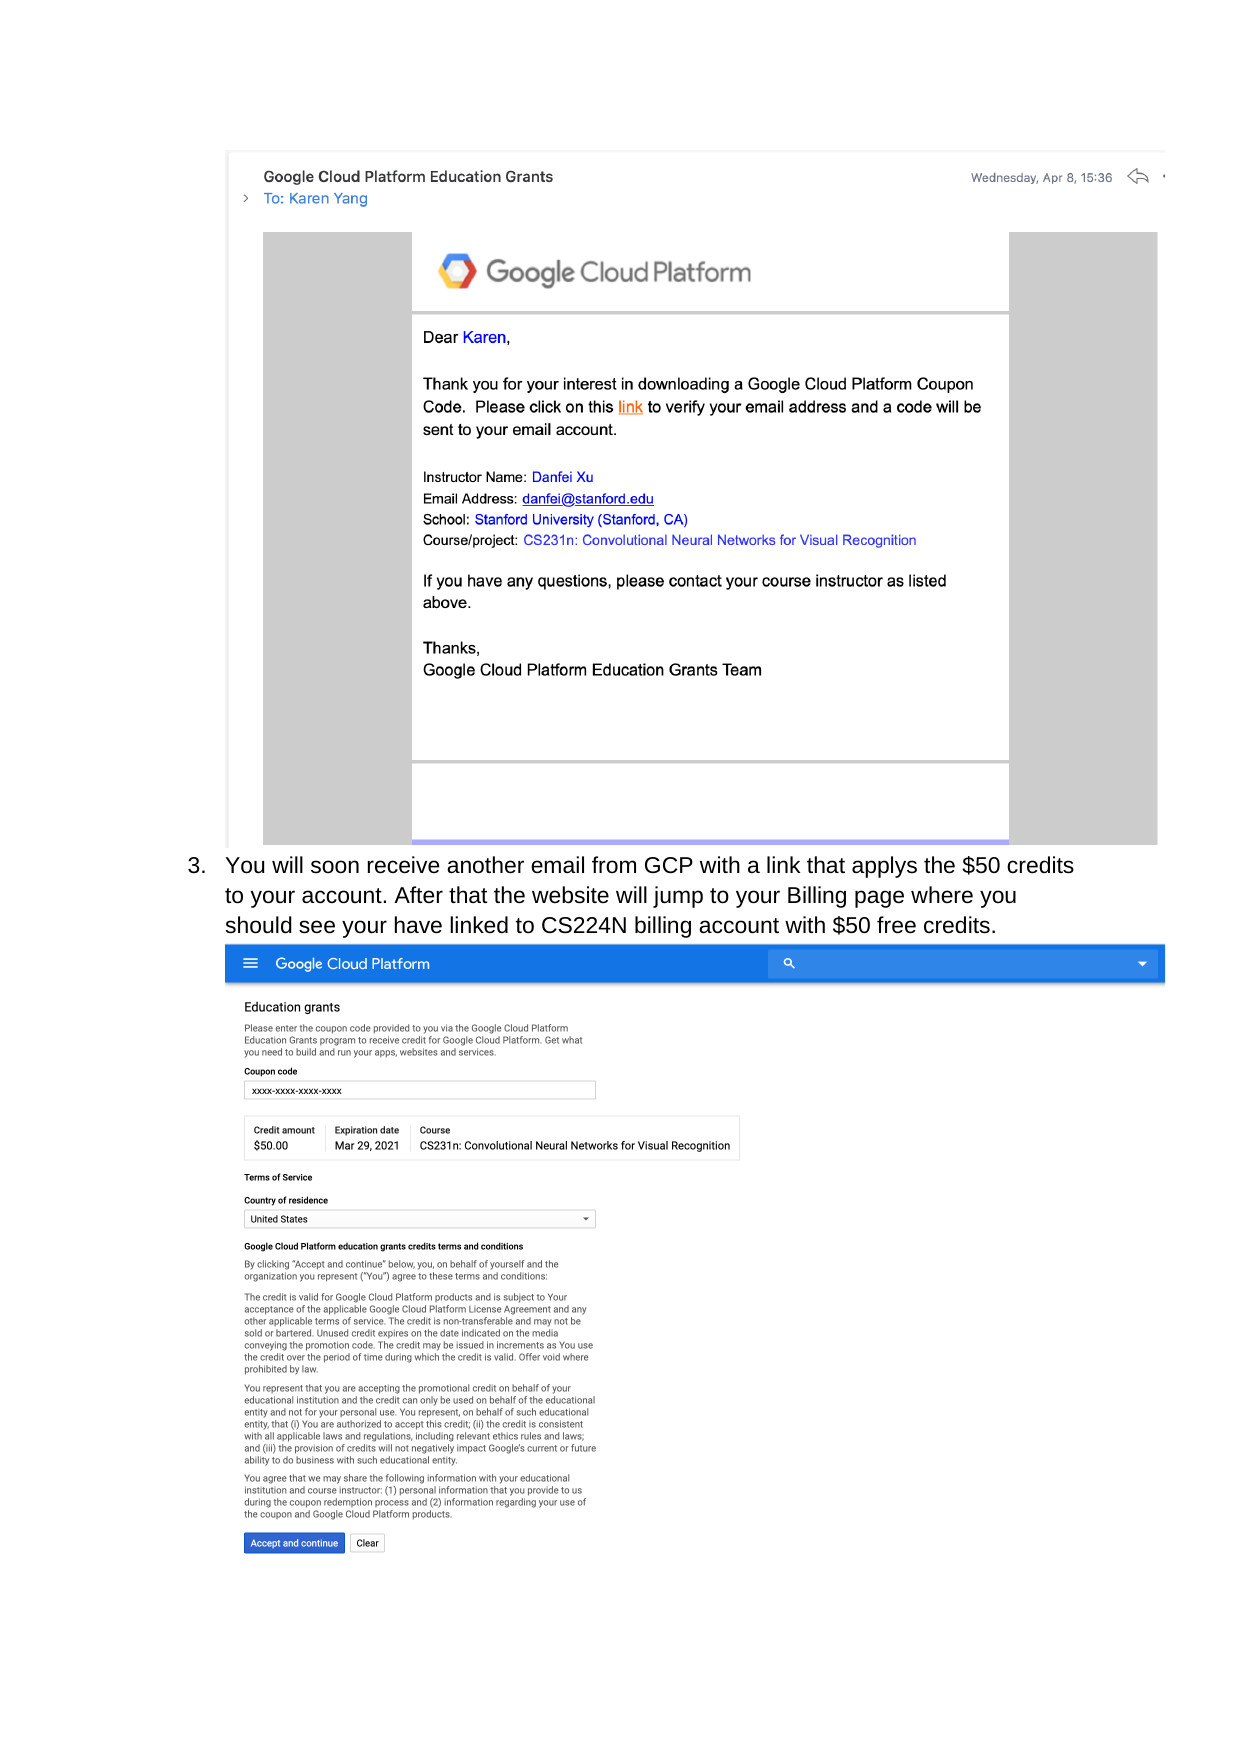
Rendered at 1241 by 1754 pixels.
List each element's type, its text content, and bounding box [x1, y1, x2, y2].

picture [225, 150, 1166, 848]
picture [225, 942, 1166, 1568]
list [187, 150, 225, 848]
list You will soon receive another email from GCP with a link that applys the $50 credits to your account. After that the website will jump to your Billing page where you should see your have linked to CS224N billing account with $50 free credits. [187, 852, 1090, 1567]
